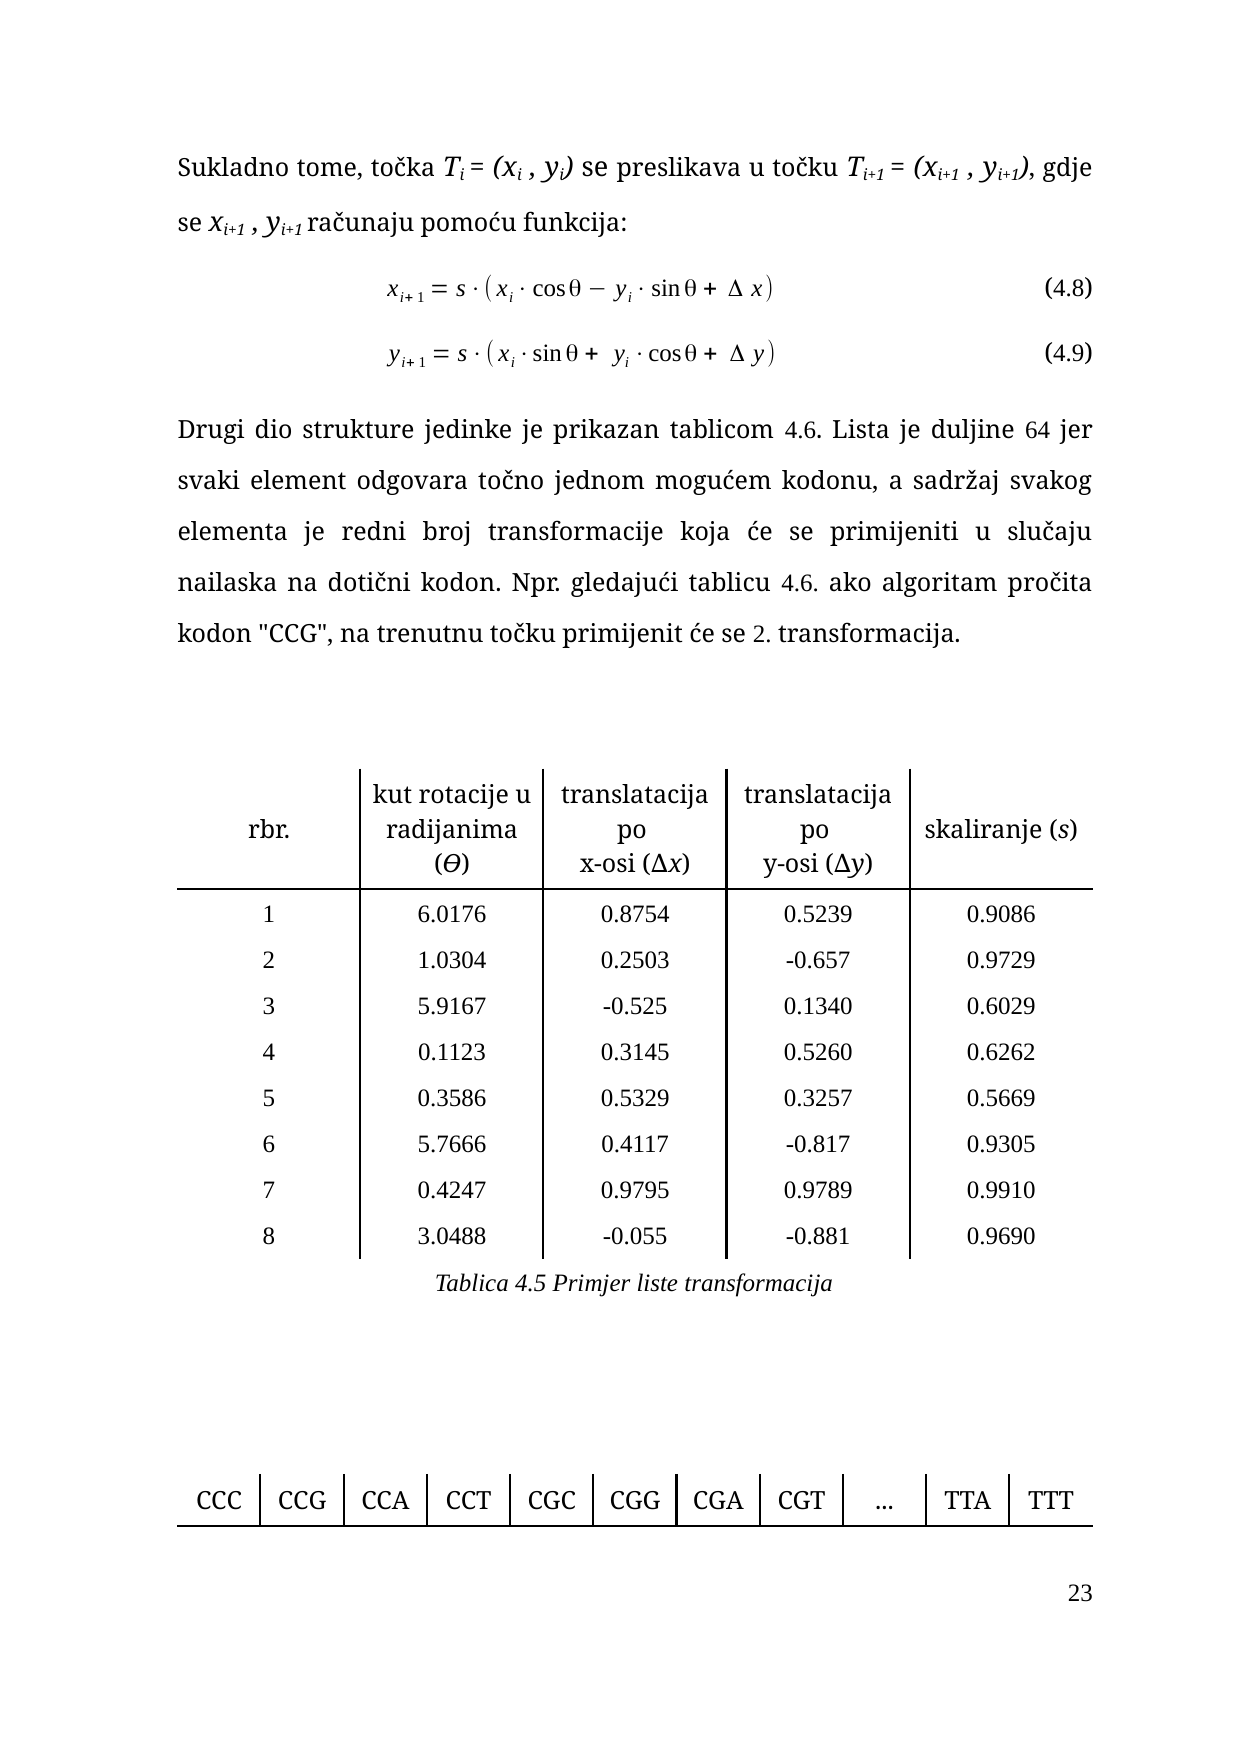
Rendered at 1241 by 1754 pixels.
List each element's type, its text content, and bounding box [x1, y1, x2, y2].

table_cell 0.9086 [911, 890, 1093, 936]
table_cell 0.8754 [544, 890, 725, 936]
table_header CCC [177, 1474, 259, 1525]
table_cell 0.1123 [361, 1028, 542, 1074]
table_header translatacija po y-osi (∆y) [728, 769, 909, 888]
table_cell 0.4247 [361, 1166, 542, 1212]
table_header CCA [345, 1474, 426, 1525]
table_header translatacija po x-osi (∆x) [544, 769, 725, 888]
table_header CGT [761, 1474, 842, 1525]
table_cell 1 [177, 890, 359, 936]
table_header CGC [511, 1474, 592, 1525]
table_cell 0.9305 [911, 1120, 1093, 1166]
table_cell 0.9795 [544, 1166, 725, 1212]
table_header ... [844, 1474, 925, 1525]
table_cell 4 [177, 1028, 359, 1074]
table_cell 0.2503 [544, 936, 725, 982]
table_cell 0.5239 [728, 890, 909, 936]
table_cell 0.6262 [911, 1028, 1093, 1074]
table_cell -0.817 [728, 1120, 909, 1166]
table_header CCG [261, 1474, 343, 1525]
text Drugi dio strukture jedinke je prikazan tablicom 4.6. Lista je duljine 64 jer svaki element odgovara točno jednom mogućem kodonu, a sadržaj svakog elementa je redni broj transformacije koja će se primijeniti u slučaju nailaska na dotični kodon. Npr. gledajući tablicu 4.6. ako algoritam pročita kodon "CCG", na trenutnu točku primijenit će se 2. transformacija. [177, 411, 1093, 649]
table_cell 0.3257 [728, 1074, 909, 1120]
table_cell 5.9167 [361, 982, 542, 1028]
table_cell 5.7666 [361, 1120, 542, 1166]
table_cell 1.0304 [361, 936, 542, 982]
table_cell 3 [177, 982, 359, 1028]
table_header rbr. [177, 769, 359, 888]
table_cell 0.9690 [911, 1213, 1093, 1258]
table_cell 6 [177, 1120, 359, 1166]
table_cell 0.9729 [911, 936, 1093, 982]
text Tablica 4.5 Primjer liste transformacija [177, 1268, 1093, 1297]
text (4.9) [177, 335, 1093, 371]
table_cell 3.0488 [361, 1213, 542, 1258]
table_cell 0.9789 [728, 1166, 909, 1212]
table_cell 6.0176 [361, 890, 542, 936]
table_cell 0.3145 [544, 1028, 725, 1074]
table_cell 0.5669 [911, 1074, 1093, 1120]
table_cell -0.055 [544, 1213, 725, 1258]
table_header TTT [1010, 1474, 1093, 1525]
table_cell -0.881 [728, 1213, 909, 1258]
table_cell 0.1340 [728, 982, 909, 1028]
table_header kut rotacije u radijanima (ϴ) [361, 769, 542, 888]
table_cell 0.9910 [911, 1166, 1093, 1212]
table_cell 0.5260 [728, 1028, 909, 1074]
table_header CGG [594, 1474, 675, 1525]
table_cell 5 [177, 1074, 359, 1120]
table_header skaliranje (s) [911, 769, 1093, 888]
table_cell 0.3586 [361, 1074, 542, 1120]
table_cell 0.5329 [544, 1074, 725, 1120]
table_header CGA [678, 1474, 759, 1525]
table_cell 0.4117 [544, 1120, 725, 1166]
table_header CCT [428, 1474, 509, 1525]
table_header TTA [927, 1474, 1008, 1525]
table_cell 0.6029 [911, 982, 1093, 1028]
table_cell -0.657 [728, 936, 909, 982]
text Sukladno tome, točka Ti = (xi , yi) se preslikava u točku Ti+1 = (xi+1 , yi+1), gdje se xi+1 , yi+1 računaju pomoću funkcija: [177, 148, 1093, 240]
table_cell 7 [177, 1166, 359, 1212]
table_cell 2 [177, 936, 359, 982]
table_cell -0.525 [544, 982, 725, 1028]
table_cell 8 [177, 1213, 359, 1258]
text (4.8) [177, 270, 1093, 306]
